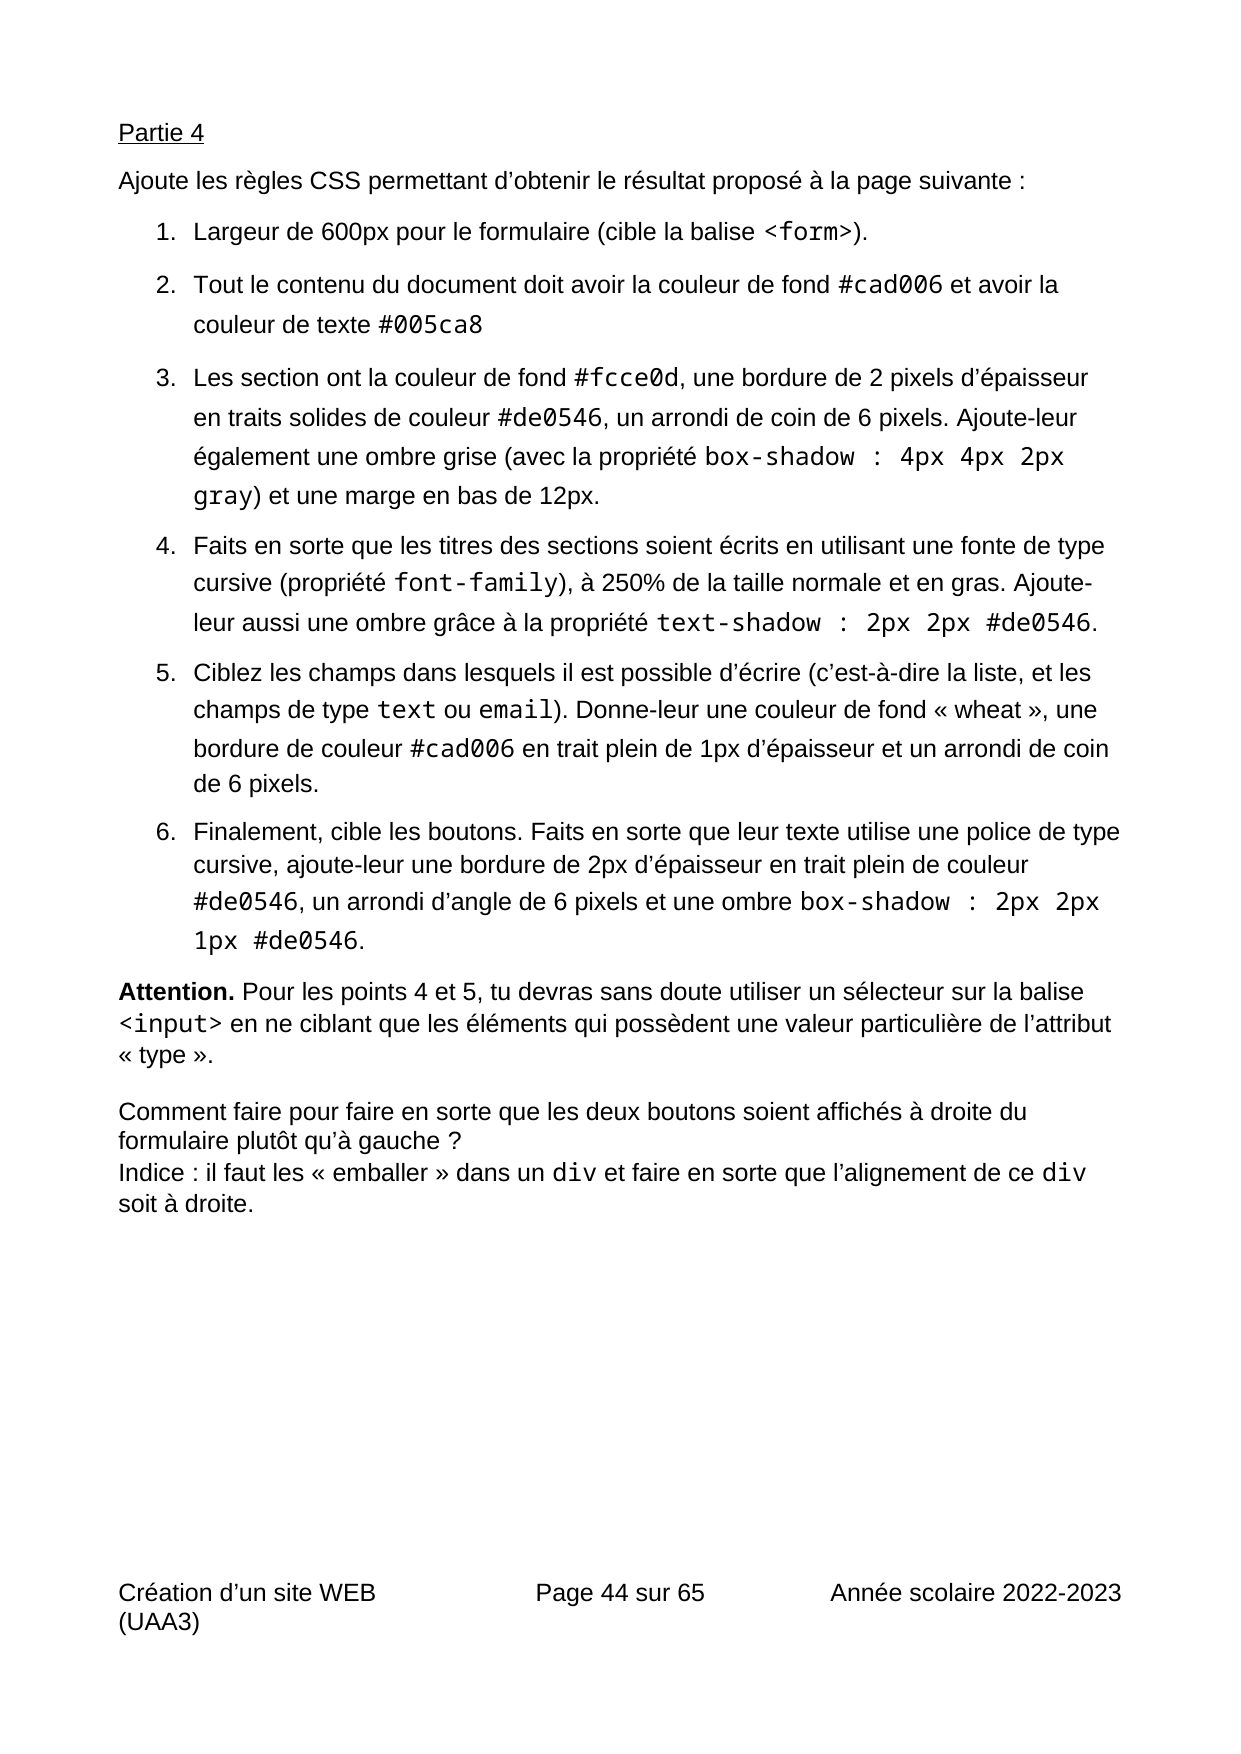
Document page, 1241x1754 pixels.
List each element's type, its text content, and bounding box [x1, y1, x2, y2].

text Indice : il faut les « emballer » dans un div et faire en sorte que l’alignement de ce div soit à droite. [118, 1154, 1122, 1217]
list Ciblez les champs dans lesquels il est possible d’écrire (c’est-à-dire la liste, et les champs de type text ou email). Donne-leur une couleur de fond « wheat », une bordure de couleur #cad006 en trait plein de 1px d’épaisseur et un arrondi de coin de 6 pixels. [156, 658, 1122, 798]
text Comment faire pour faire en sorte que les deux boutons soient affichés à droite du formulaire plutôt qu’à gauche ? [118, 1097, 1122, 1154]
text Ajoute les règles CSS permettant d’obtenir le résultat proposé à la page suivante : [118, 166, 1122, 194]
list Finalement, cible les boutons. Faits en sorte que leur texte utilise une police de type cursive, ajoute-leur une bordure de 2px d’épaisseur en trait plein de couleur #de0546, un arrondi d’angle de 6 pixels et une ombre box-shadow : 2px 2px 1px #de0546. [156, 817, 1122, 957]
text Attention. Pour les points 4 et 5, tu devras sans doute utiliser un sélecteur sur la balise <input> en ne ciblant que les éléments qui possèdent une valeur particulière de l’attribut « type ». [118, 977, 1122, 1068]
list Les section ont la couleur de fond #fcce0d, une bordure de 2 pixels d’épaisseur en traits solides de couleur #de0546, un arrondi de coin de 6 pixels. Ajoute-leur également une ombre grise (avec la propriété box-shadow : 4px 4px 2px gray) et une marge en bas de 12px. [156, 360, 1122, 512]
list Faits en sorte que les titres des sections soient écrits en utilisant une fonte de type cursive (propriété font-family), à 250% de la taille normale et en gras. Ajoute-leur aussi une ombre grâce à la propriété text-shadow : 2px 2px #de0546. [156, 531, 1122, 638]
list Tout le contenu du document doit avoir la couleur de fond #cad006 et avoir la couleur de texte #005ca8 [156, 267, 1122, 340]
text Partie 4 [118, 118, 1122, 147]
list Largeur de 600px pour le formulaire (cible la balise <form>). [156, 213, 1122, 247]
